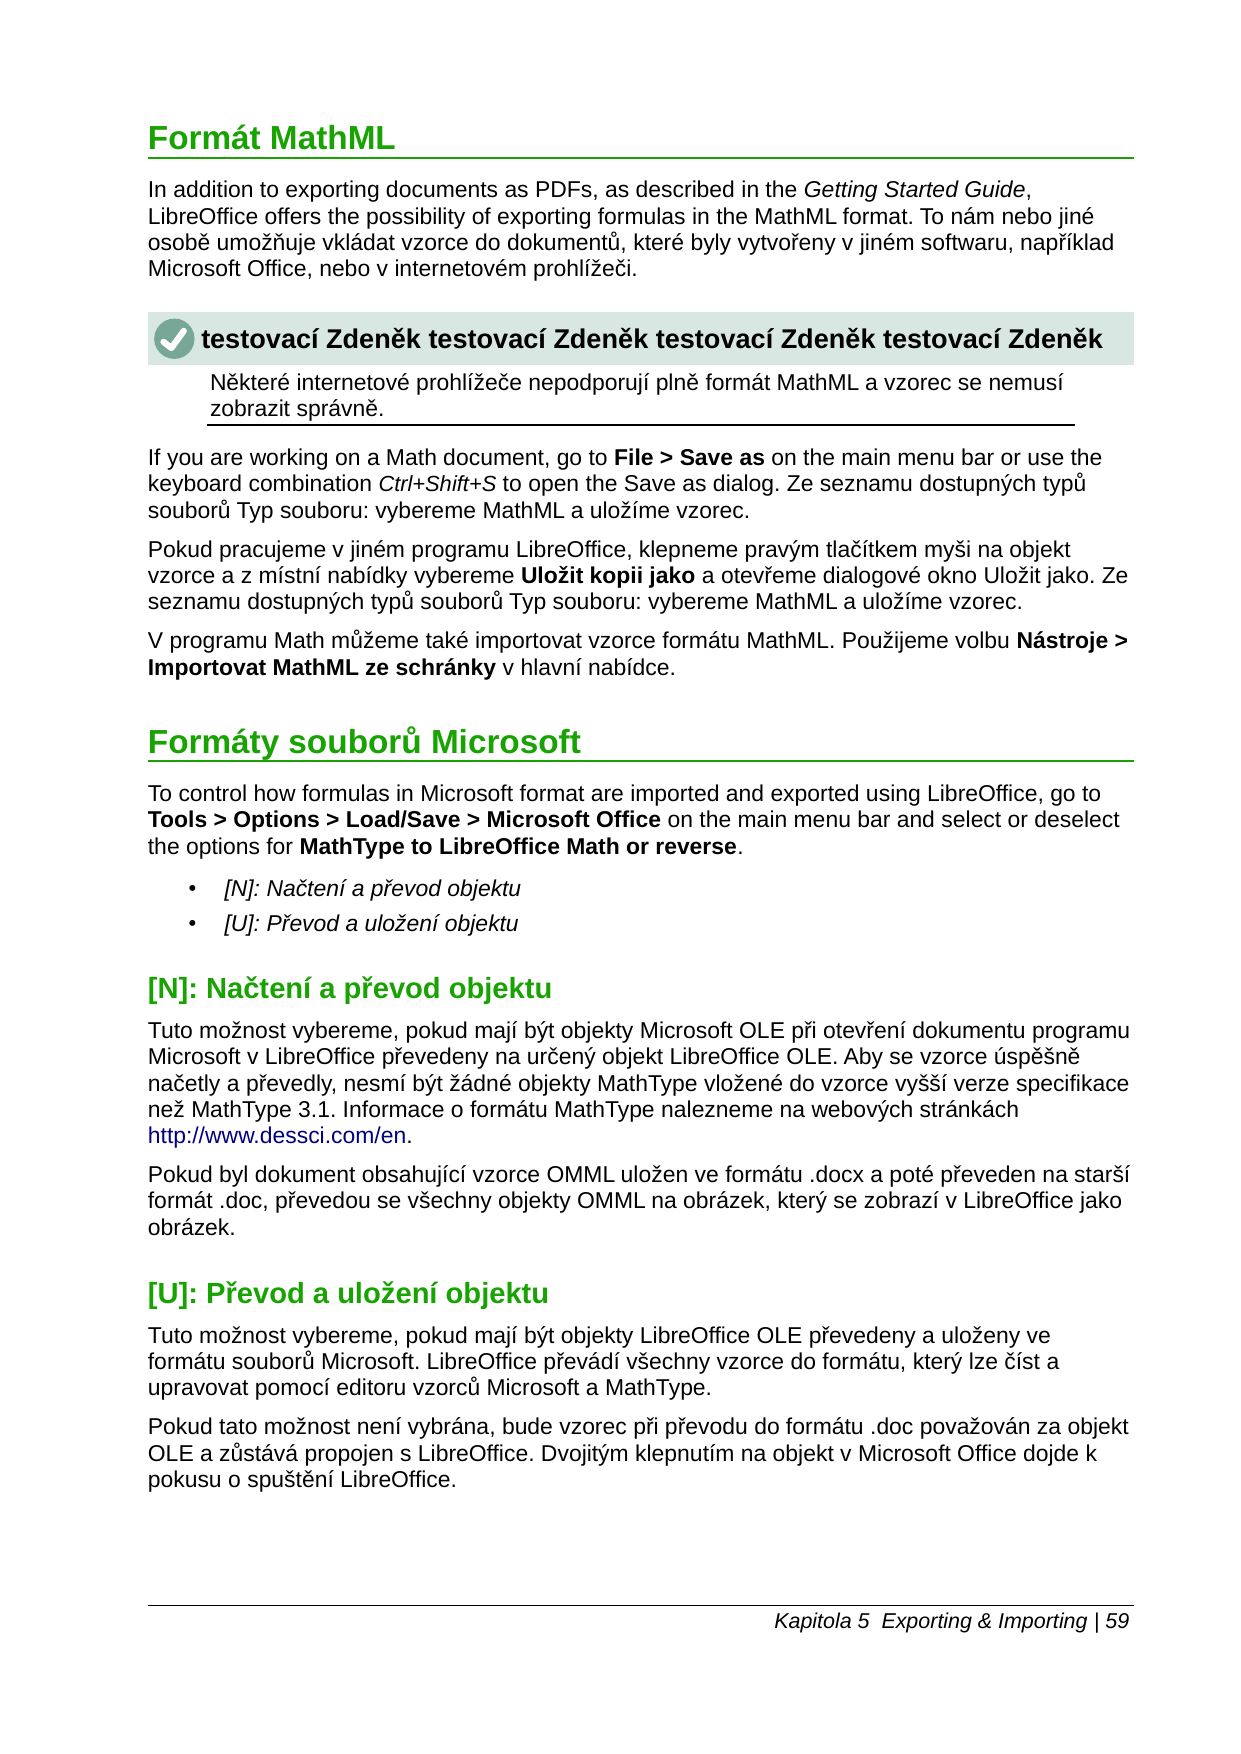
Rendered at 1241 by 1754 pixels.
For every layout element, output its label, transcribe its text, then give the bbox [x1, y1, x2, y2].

text Pokud tato možnost není vybrána, bude vzorec při převodu do formátu .doc považován za objekt OLE a zůstává propojen s LibreOffice. Dvojitým klepnutím na objekt v Microsoft Office dojde k pokusu o spuštění LibreOffice. [148, 1413, 1134, 1492]
text To control how formulas in Microsoft format are imported and exported using LibreOffice, go to Tools > Options > Load/Save > Microsoft Office on the main menu bar and select or deselect the options for MathType to LibreOffice Math or reverse. [148, 780, 1134, 859]
text Tuto možnost vybereme, pokud mají být objekty Microsoft OLE při otevření dokumentu programu Microsoft v LibreOffice převedeny na určený objekt LibreOffice OLE. Aby se vzorce úspěšně načetly a převedly, nesmí být žádné objekty MathType vložené do vzorce vyšší verze specifikace než MathType 3.1. Informace o formátu MathType nalezneme na webových stránkách http://www.dessci.com/en. [148, 1017, 1134, 1148]
subtitle testovací Zdeněk testovací Zdeněk testovací Zdeněk testovací Zdeněk [148, 312, 1134, 365]
text V programu Math můžeme také importovat vzorce formátu MathML. Použijeme volbu Nástroje > Importovat MathML ze schránky v hlavní nabídce. [148, 627, 1134, 680]
list [U]: Převod a uložení objektu [185, 907, 1134, 939]
text Pokud pracujeme v jiném programu LibreOffice, klepneme pravým tlačítkem myši na objekt vzorce a z místní nabídky vybereme Uložit kopii jako a otevřeme dialogové okno Uložit jako. Ze seznamu dostupných typů souborů Typ souboru: vybereme MathML a uložíme vzorec. [148, 536, 1134, 614]
subtitle Formát MathML [148, 118, 1134, 157]
subtitle [N]: Načtení a převod objektu [148, 971, 1134, 1005]
text In addition to exporting documents as PDFs, as described in the Getting Started Guide, LibreOffice offers the possibility of exporting formulas in the MathML format. To nám nebo jiné osobě umožňuje vkládat vzorce do dokumentů, které byly vytvořeny v jiném softwaru, například Microsoft Office, nebo v internetovém prohlížeči. [148, 176, 1134, 282]
list [N]: Načtení a převod objektu [185, 872, 1134, 901]
text If you are working on a Math document, go to File > Save as on the main menu bar or use the keyboard combination Ctrl+Shift+S to open the Save as dialog. Ze seznamu dostupných typů souborů Typ souboru: vybereme MathML a uložíme vzorec. [148, 444, 1134, 523]
text Pokud byl dokument obsahující vzorce OMML uložen ve formátu .docx a poté převeden na starší formát .doc, převedou se všechny objekty OMML na obrázek, který se zobrazí v LibreOffice jako obrázek. [148, 1161, 1134, 1240]
subtitle Formáty souborů Microsoft [148, 722, 1134, 760]
text Tuto možnost vybereme, pokud mají být objekty LibreOffice OLE převedeny a uloženy ve formátu souborů Microsoft. LibreOffice převádí všechny vzorce do formátu, který lze číst a upravovat pomocí editoru vzorců Microsoft a MathType. [148, 1322, 1134, 1401]
text Některé internetové prohlížeče nepodporují plně formát MathML a vzorec se nemusí zobrazit správně. [207, 365, 1075, 424]
subtitle [U]: Převod a uložení objektu [148, 1276, 1134, 1310]
